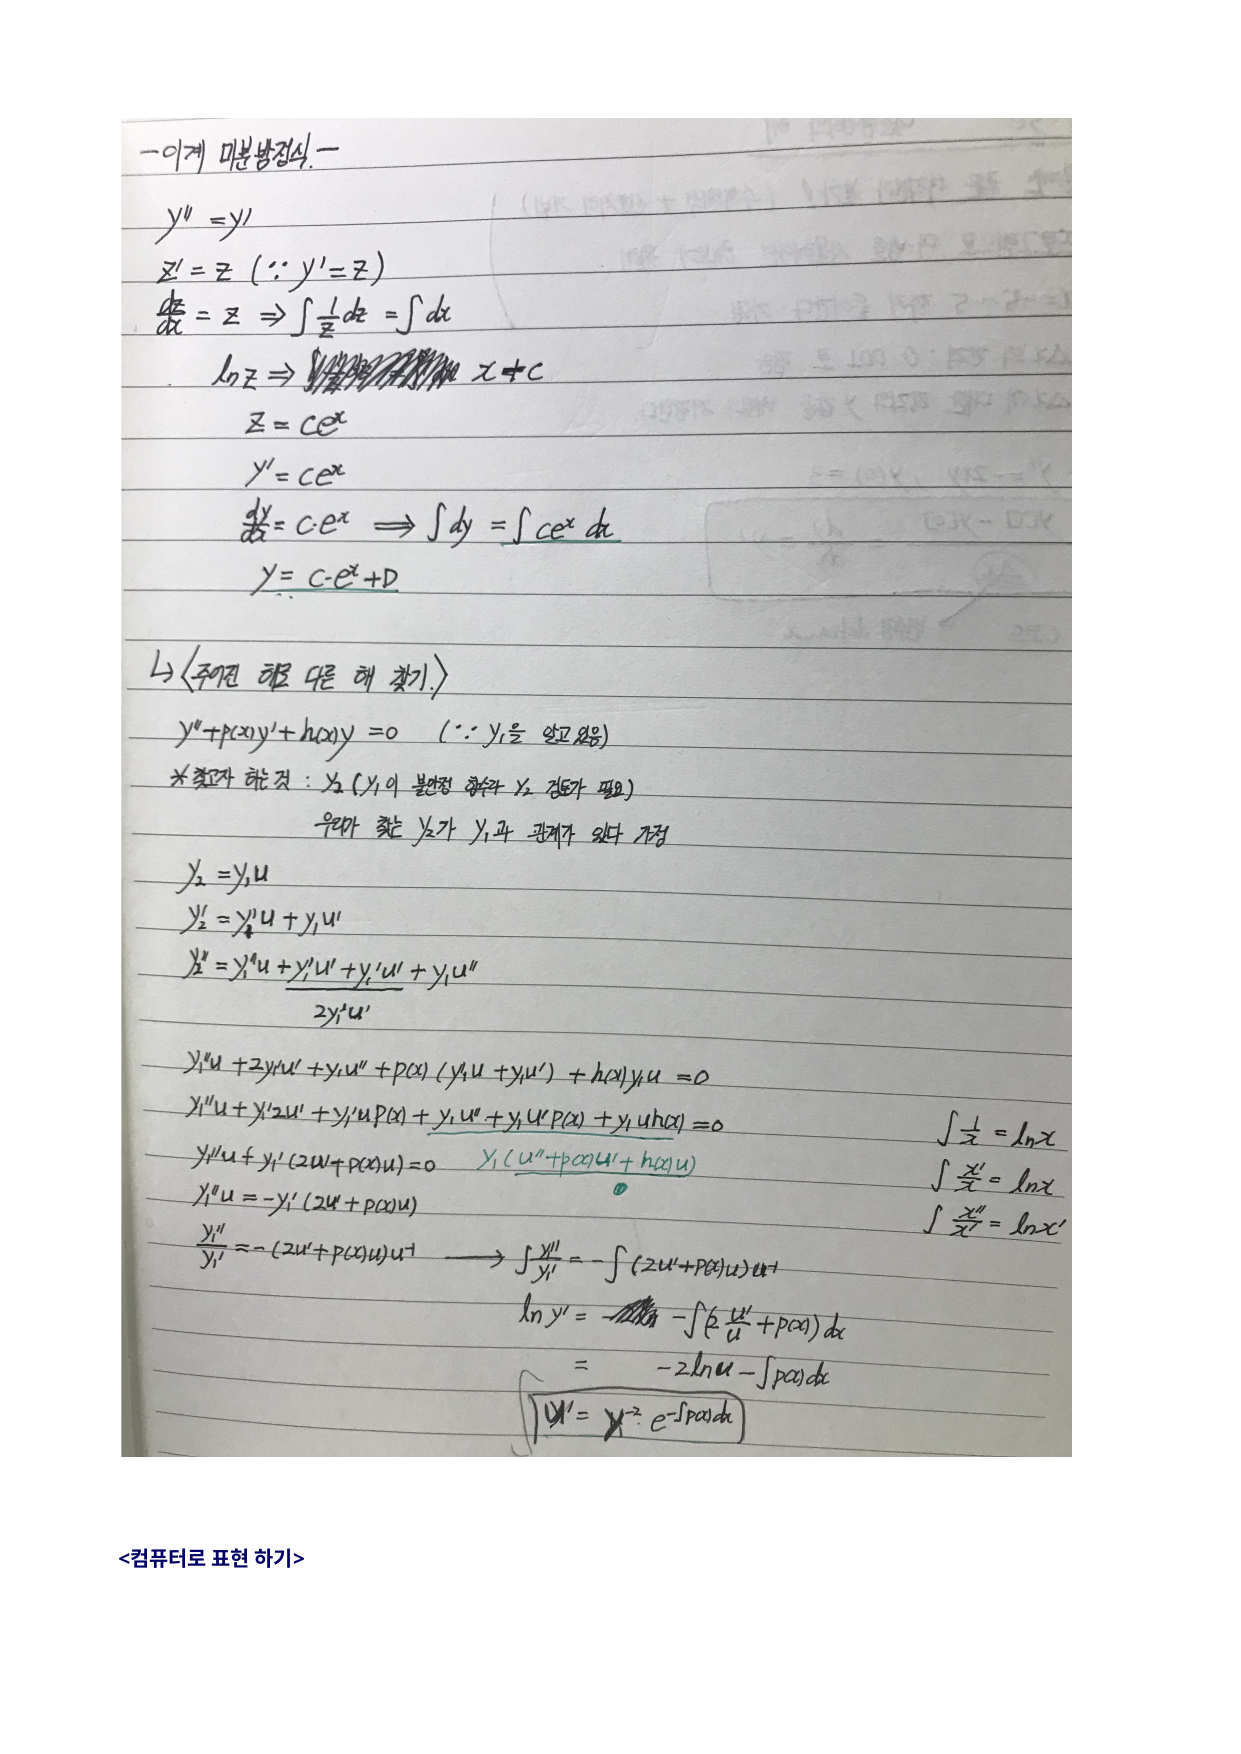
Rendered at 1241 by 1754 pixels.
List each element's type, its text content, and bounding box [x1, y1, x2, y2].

text <컴퓨터로 표현 하기> [118, 1542, 1122, 1572]
picture [121, 118, 1072, 1457]
